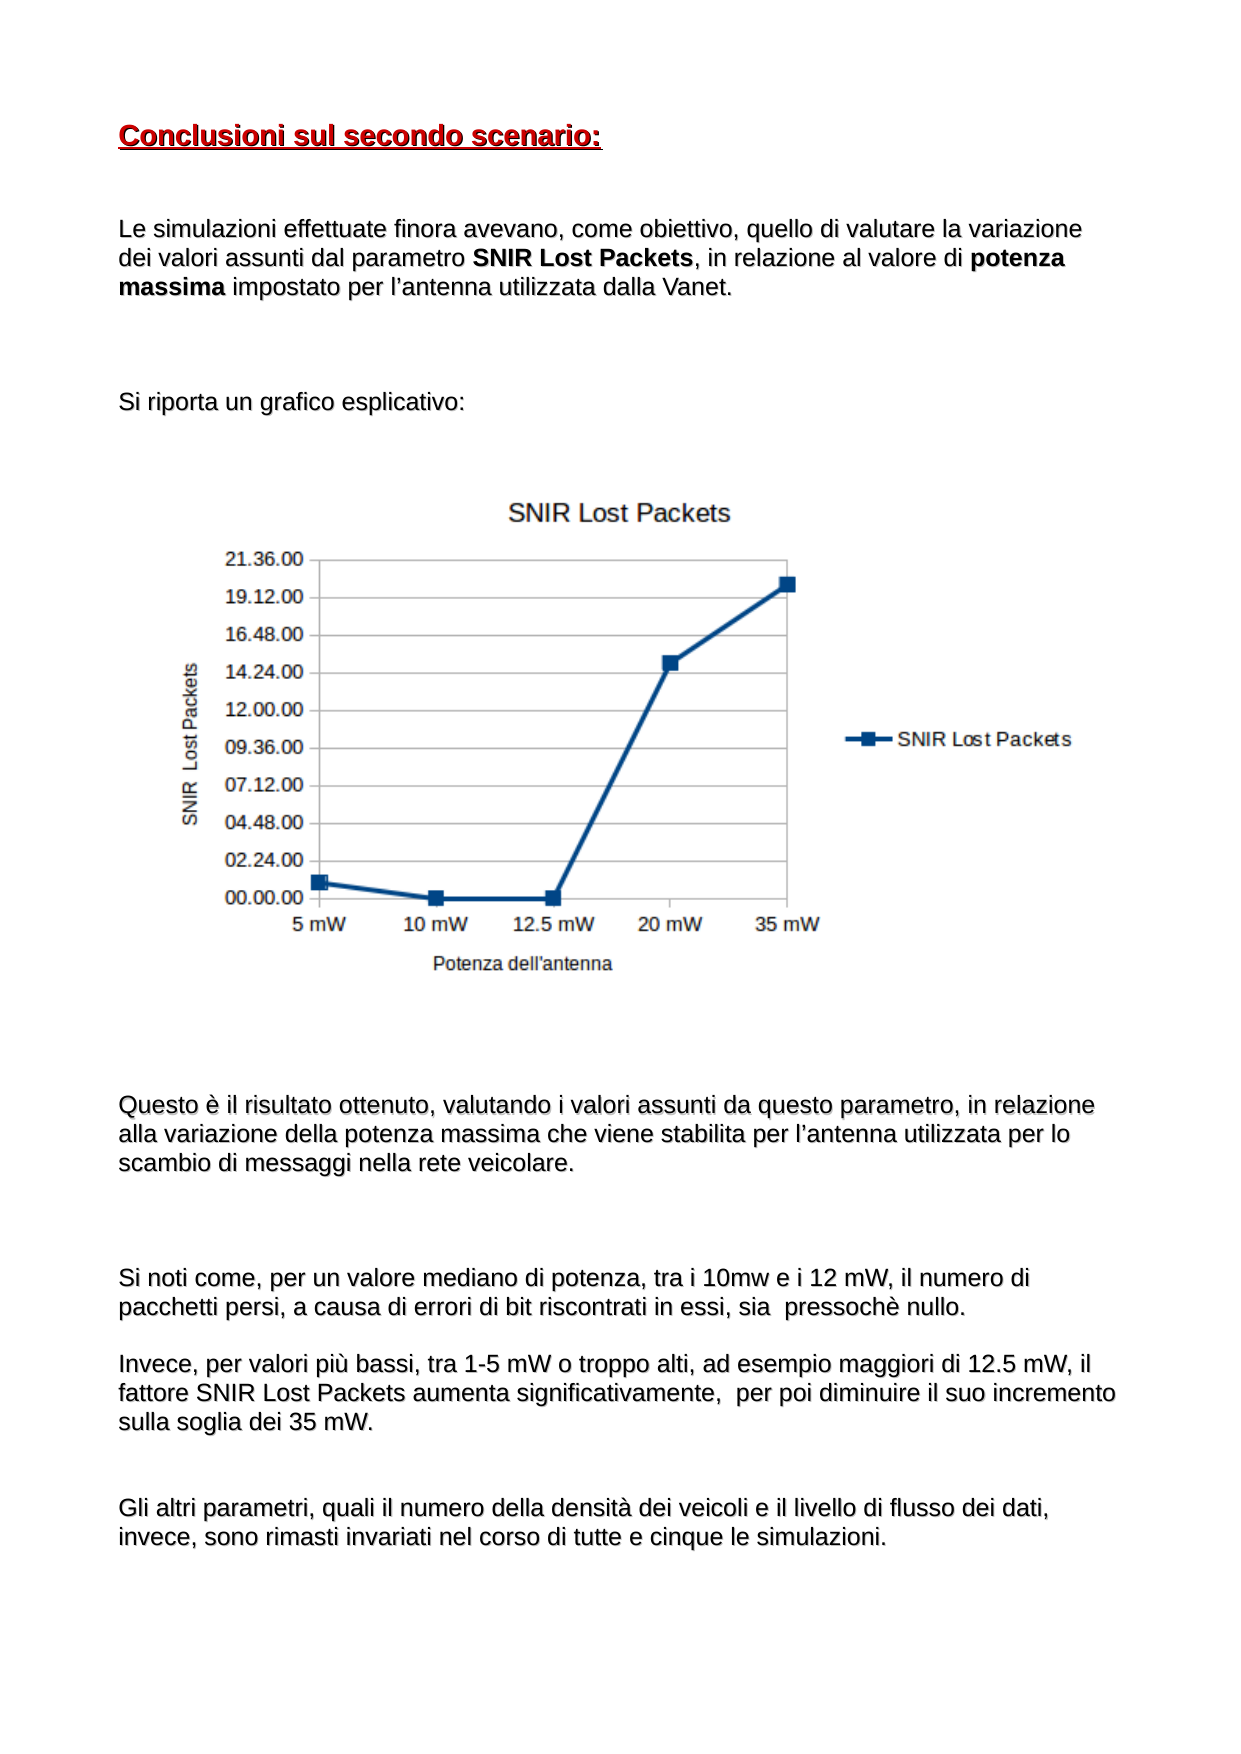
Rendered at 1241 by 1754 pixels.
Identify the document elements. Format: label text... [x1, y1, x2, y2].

text Questo è il risultato ottenuto, valutando i valori assunti da questo parametro, in relazione alla variazione della potenza massima che viene stabilita per l’antenna utilizzata per lo scambio di messaggi nella rete veicolare. [118, 1090, 1122, 1177]
text Si riporta un grafico esplicativo: [118, 386, 1122, 415]
text Conclusioni sul secondo scenario: [118, 118, 1122, 152]
picture [147, 472, 1093, 1005]
text Gli altri parametri, quali il numero della densità dei veicoli e il livello di flusso dei dati, invece, sono rimasti invariati nel corso di tutte e cinque le simulazioni. [118, 1493, 1122, 1550]
text Si noti come, per un valore mediano di potenza, tra i 10mw e i 12 mW, il numero di pacchetti persi, a causa di errori di bit riscontrati in essi, sia pressochè nullo. [118, 1263, 1122, 1320]
text Le simulazioni effettuate finora avevano, come obiettivo, quello di valutare la variazione dei valori assunti dal parametro SNIR Lost Packets, in relazione al valore di potenza massima impostato per l’antenna utilizzata dalla Vanet. [118, 214, 1122, 300]
text Invece, per valori più bassi, tra 1-5 mW o troppo alti, ad esempio maggiori di 12.5 mW, il fattore SNIR Lost Packets aumenta significativamente, per poi diminuire il suo incremento sulla soglia dei 35 mW. [118, 1349, 1122, 1435]
